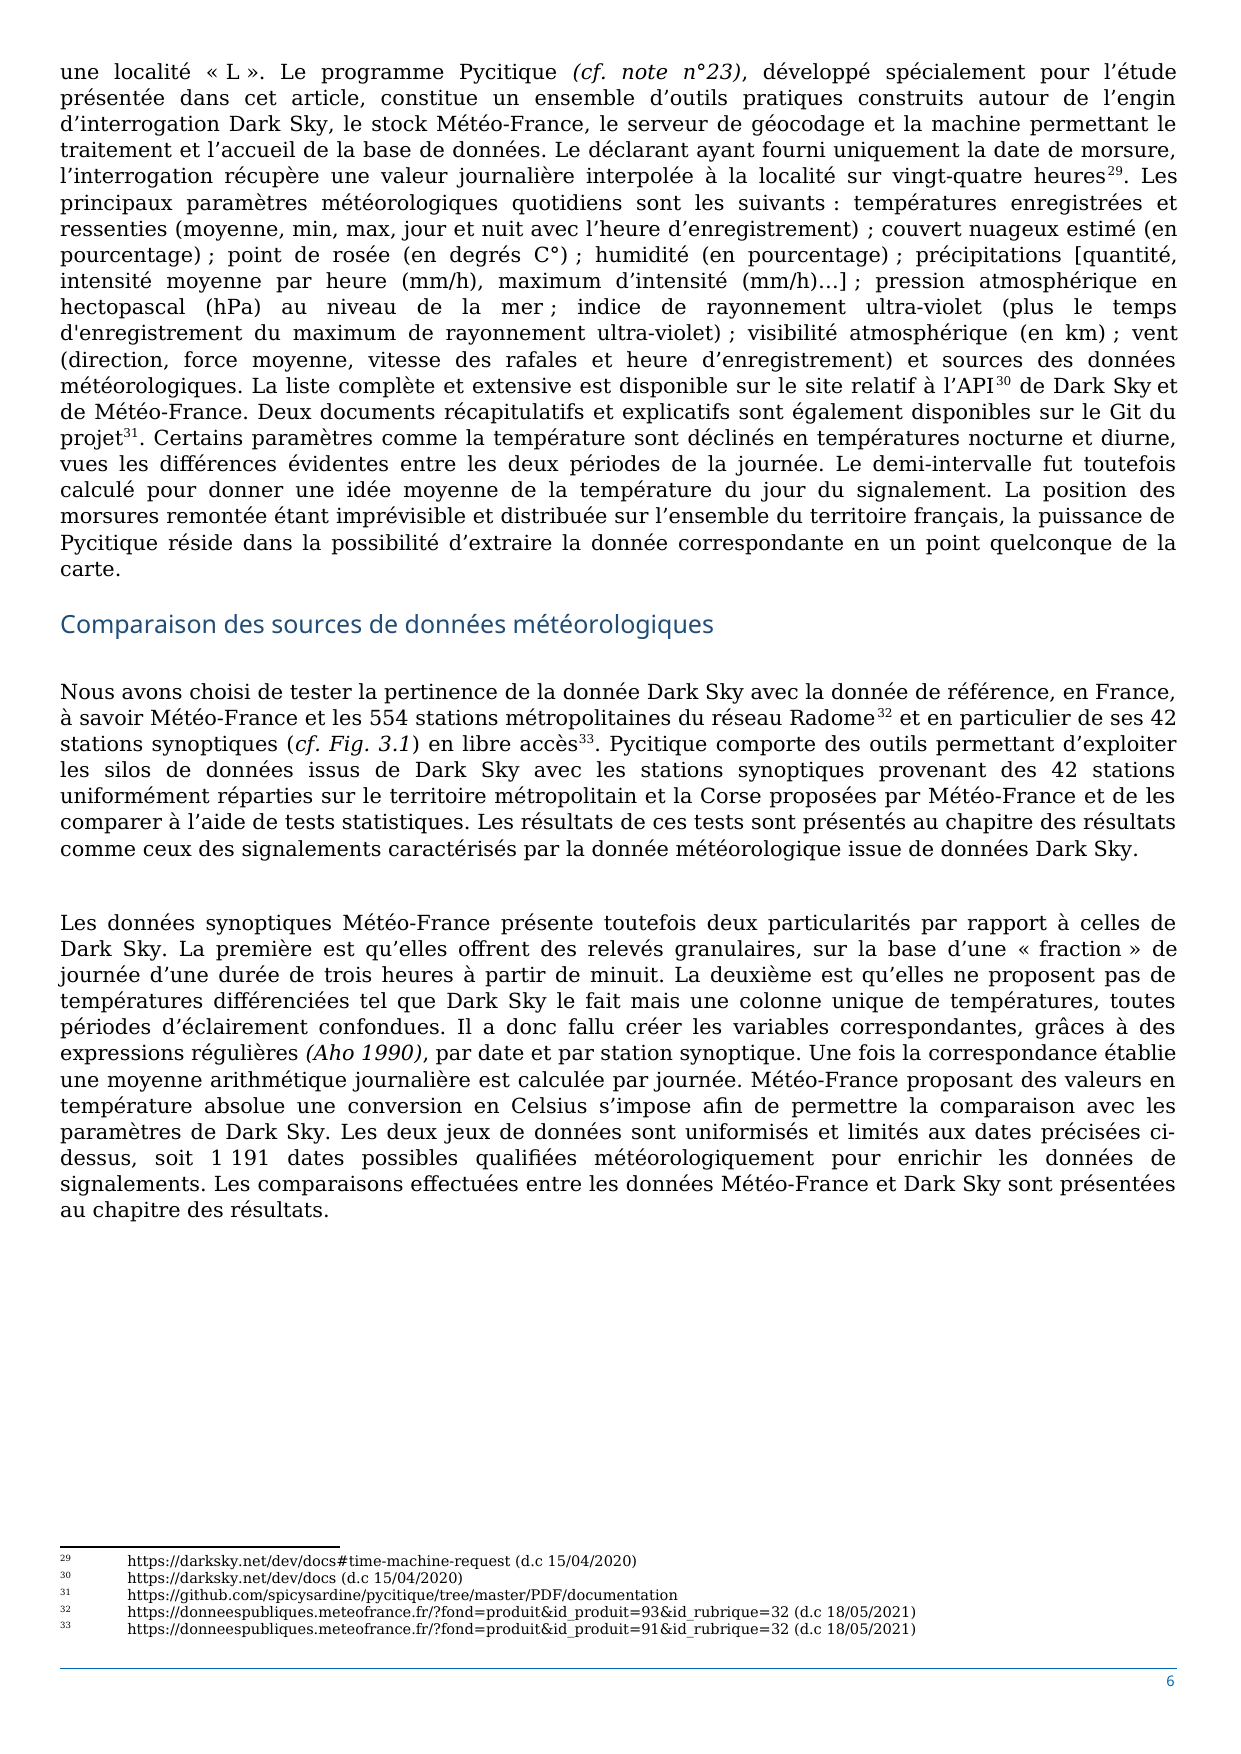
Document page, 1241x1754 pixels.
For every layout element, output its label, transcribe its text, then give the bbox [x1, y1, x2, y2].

text Les données synoptiques Météo-France présente toutefois deux particularités par rapport à celles de Dark Sky. La première est qu’elles offrent des relevés granulaires, sur la base d’une « fraction » de journée d’une durée de trois heures à partir de minuit. La deuxième est qu’elles ne proposent pas de températures différenciées tel que Dark Sky le fait mais une colonne unique de températures, toutes périodes d’éclairement confondues. Il a donc fallu créer les variables correspondantes, grâces à des expressions régulières (Aho 1990), par date et par station synoptique. Une fois la correspondance établie une moyenne arithmétique journalière est calculée par journée. Météo-France proposant des valeurs en température absolue une conversion en Celsius s’impose afin de permettre la comparaison avec les paramètres de Dark Sky. Les deux jeux de données sont uniformisés et limités aux dates précisées ci-dessus, soit 1 191 dates possibles qualifiées météorologiquement pour enrichir les données de signalements. Les comparaisons effectuées entre les données Météo-France et Dark Sky sont présentées au chapitre des résultats. [60, 911, 1177, 1223]
text Nous avons choisi de tester la pertinence de la donnée Dark Sky avec la donnée de référence, en France, à savoir Météo-France et les 554 stations métropolitaines du réseau Radome et en particulier de ses 42 stations synoptiques (cf. Fig. 3.1) en libre accès. Pycitique comporte des outils permettant d’exploiter les silos de données issus de Dark Sky avec les stations synoptiques provenant des 42 stations uniformément réparties sur le territoire métropolitain et la Corse proposées par Météo-France et de les comparer à l’aide de tests statistiques. Les résultats de ces tests sont présentés au chapitre des résultats comme ceux des signalements caractérisés par la donnée météorologique issue de données Dark Sky. [60, 680, 1177, 861]
text https://darksky.net/dev/docs (d.c 15/04/2020) [60, 1570, 1177, 1587]
text https://donneespubliques.meteofrance.fr/?fond=produit&id_produit=93&id_rubrique=32 (d.c 18/05/2021) [60, 1604, 1177, 1621]
text https://darksky.net/dev/docs#time-machine-request (d.c 15/04/2020) [60, 1553, 1177, 1570]
text https://github.com/spicysardine/pycitique/tree/master/PDF/documentation [60, 1587, 1177, 1604]
text une localité « L ». Le programme Pycitique (cf. note n°23), développé spécialement pour l’étude présentée dans cet article, constitue un ensemble d’outils pratiques construits autour de l’engin d’interrogation Dark Sky, le stock Météo-France, le serveur de géocodage et la machine permettant le traitement et l’accueil de la base de données. Le déclarant ayant fourni uniquement la date de morsure, l’interrogation récupère une valeur journalière interpolée à la localité sur vingt-quatre heures. Les principaux paramètres météorologiques quotidiens sont les suivants : températures enregistrées et ressenties (moyenne, min, max, jour et nuit avec l’heure d’enregistrement) ; couvert nuageux estimé (en pourcentage) ; point de rosée (en degrés C°) ; humidité (en pourcentage) ; précipitations [quantité, intensité moyenne par heure (mm/h), maximum d’intensité (mm/h)…] ; pression atmosphérique en hectopascal (hPa) au niveau de la mer ; indice de rayonnement ultra-violet (plus le temps d'enregistrement du maximum de rayonnement ultra-violet) ; visibilité atmosphérique (en km) ; vent (direction, force moyenne, vitesse des rafales et heure d’enregistrement) et sources des données météorologiques. La liste complète et extensive est disponible sur le site relatif à l’API de Dark Sky et de Météo-France. Deux documents récapitulatifs et explicatifs sont également disponibles sur le Git du projet. Certains paramètres comme la température sont déclinés en températures nocturne et diurne, vues les différences évidentes entre les deux périodes de la journée. Le demi-intervalle fut toutefois calculé pour donner une idée moyenne de la température du jour du signalement. La position des morsures remontée étant imprévisible et distribuée sur l’ensemble du territoire français, la puissance de Pycitique réside dans la possibilité d’extraire la donnée correspondante en un point quelconque de la carte. [60, 60, 1177, 581]
subtitle Comparaison des sources de données météorologiques [60, 607, 1177, 641]
text https://donneespubliques.meteofrance.fr/?fond=produit&id_produit=91&id_rubrique=32 (d.c 18/05/2021) [60, 1621, 1177, 1638]
